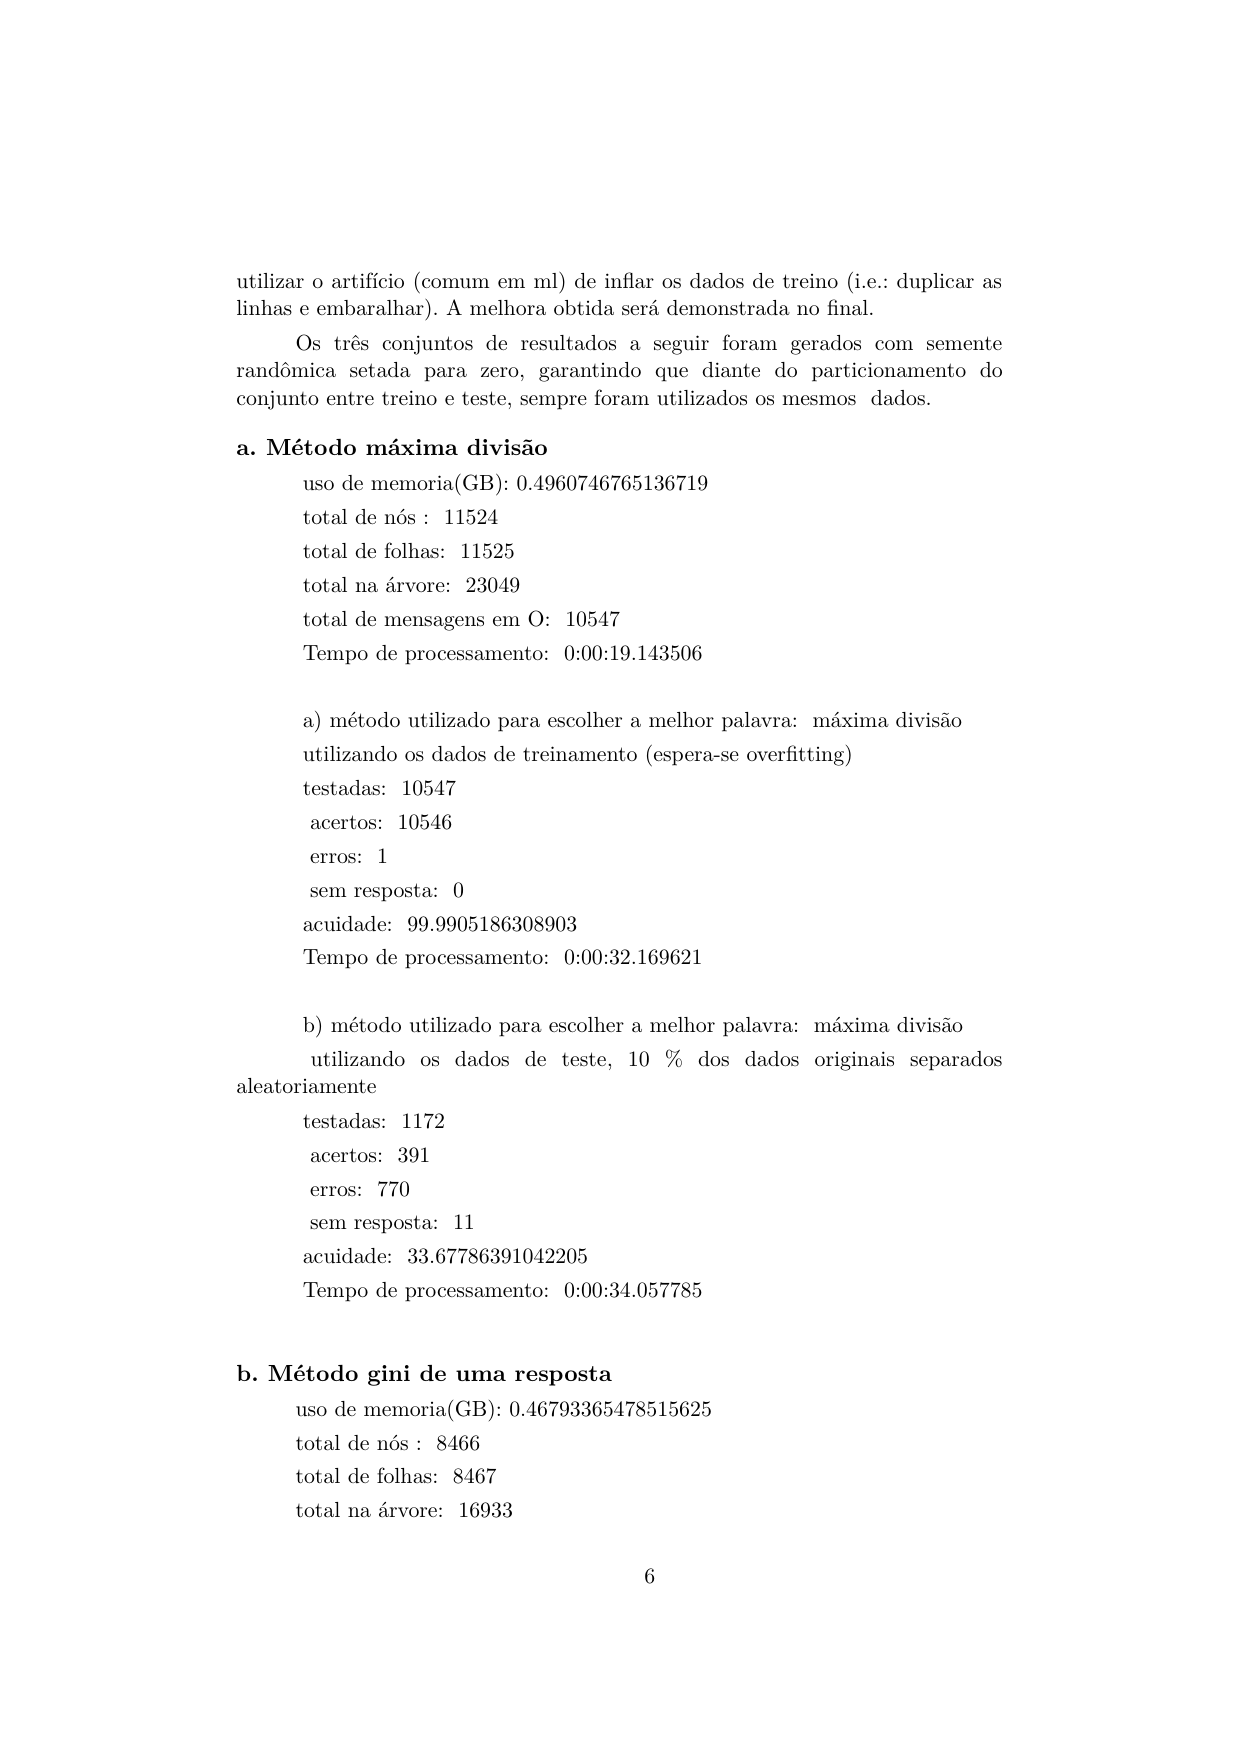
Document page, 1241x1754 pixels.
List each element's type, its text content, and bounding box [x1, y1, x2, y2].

text erros: 1 [236, 841, 1004, 869]
text total de nós : 11524 [236, 502, 1004, 530]
text acuidade: 33.67786391042205 [236, 1241, 1004, 1269]
text uso de memoria(GB): 0.4960746765136719 [236, 468, 1004, 496]
subtitle Método gini de uma resposta [236, 1355, 1004, 1388]
text a) método utilizado para escolher a melhor palavra: máxima divisão [236, 706, 1004, 733]
text Os três conjuntos de resultados a seguir foram gerados com semente randômica setada para zero, garantindo que diante do particionamento do conjunto entre treino e teste, sempre foram utilizados os mesmos dados. [236, 328, 1004, 412]
text uso de memoria(GB): 0.46793365478515625 [236, 1394, 1004, 1422]
text acertos: 10546 [236, 807, 1004, 835]
text sem resposta: 0 [236, 875, 1004, 903]
text utilizando os dados de treinamento (espera-se overfitting) [236, 739, 1004, 767]
text acuidade: 99.9905186308903 [236, 909, 1004, 937]
text total na árvore: 23049 [236, 570, 1004, 598]
text utilizando os dados de teste, 10 % dos dados originais separados aleatoriamente [236, 1044, 1004, 1100]
text total de folhas: 8467 [236, 1462, 1004, 1489]
text b) método utilizado para escolher a melhor palavra: máxima divisão [236, 1010, 1004, 1038]
text total de folhas: 11525 [236, 536, 1004, 564]
text total na árvore: 16933 [236, 1496, 1004, 1523]
text erros: 770 [236, 1174, 1004, 1202]
text acertos: 391 [236, 1140, 1004, 1168]
text testadas: 10547 [236, 773, 1004, 801]
subtitle Método máxima divisão [236, 429, 1004, 463]
text utilizar o artifício (comum em ml) de inflar os dados de treino (i.e.: duplicar as linhas e embaralhar). A melhora obtida será demonstrada no final. [236, 266, 1004, 322]
text total de nós : 8466 [236, 1428, 1004, 1456]
text Tempo de processamento: 0:00:19.143506 [236, 638, 1004, 666]
text sem resposta: 11 [236, 1207, 1004, 1235]
text total de mensagens em O: 10547 [236, 604, 1004, 632]
text testadas: 1172 [236, 1106, 1004, 1134]
text Tempo de processamento: 0:00:34.057785 [236, 1275, 1004, 1303]
text Tempo de processamento: 0:00:32.169621 [236, 942, 1004, 970]
